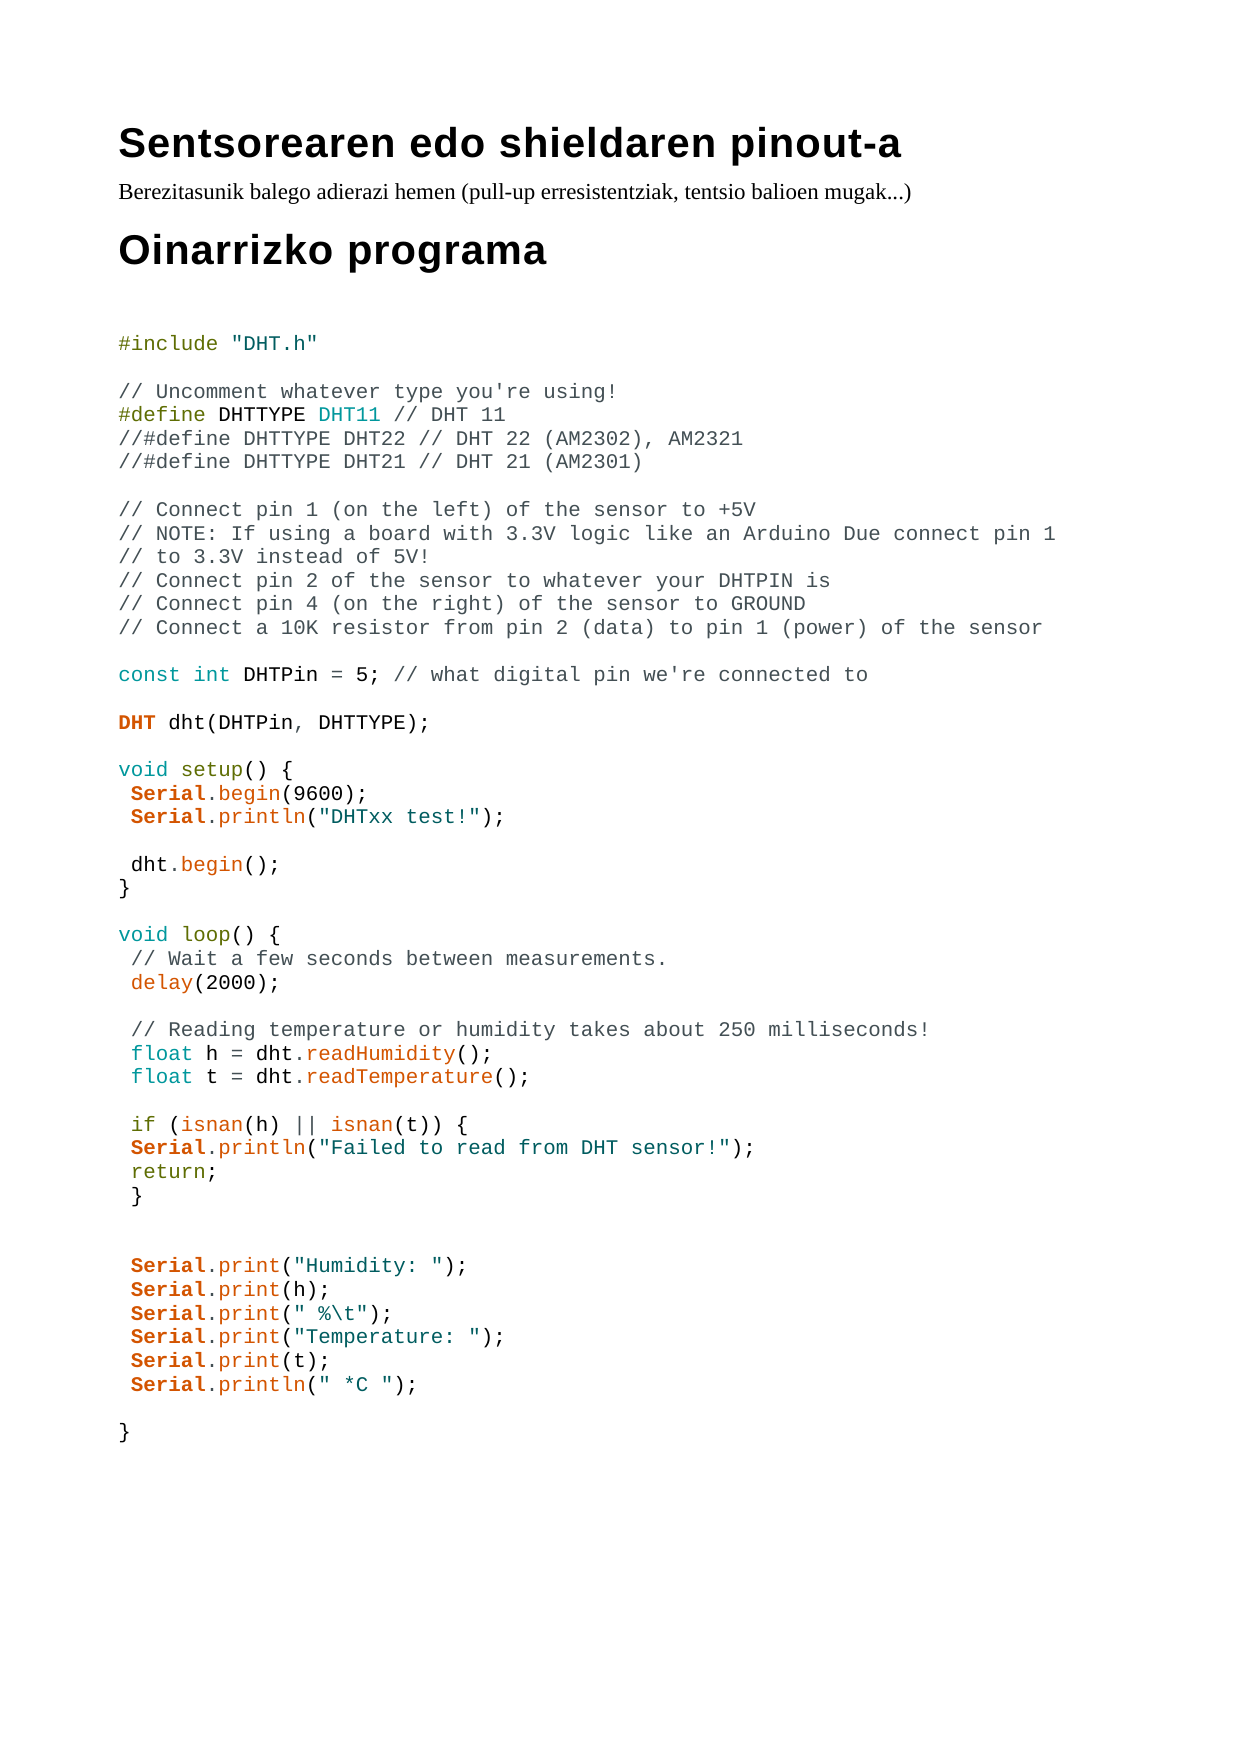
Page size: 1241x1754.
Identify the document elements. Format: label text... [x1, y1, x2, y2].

text Serial.println(" *C "); [118, 1374, 1122, 1397]
text delay(2000); [118, 972, 1122, 995]
text return; [118, 1161, 1122, 1184]
text // Connect a 10K resistor from pin 2 (data) to pin 1 (power) of the sensor [118, 617, 1122, 641]
text #include "DHT.h" [118, 333, 1122, 357]
text dht.begin(); [118, 853, 1122, 877]
text Serial.print(" %\t"); [118, 1303, 1122, 1326]
text Serial.print(t); [118, 1350, 1122, 1374]
text float t = dht.readTemperature(); [118, 1066, 1122, 1090]
text Serial.begin(9600); [118, 783, 1122, 806]
text void loop() { [118, 924, 1122, 948]
text Serial.println("DHTxx test!"); [118, 806, 1122, 830]
text // Connect pin 1 (on the left) of the sensor to +5V [118, 499, 1122, 522]
text // to 3.3V instead of 5V! [118, 546, 1122, 570]
text } [118, 1184, 1122, 1208]
text void setup() { [118, 759, 1122, 783]
text //#define DHTTYPE DHT21 // DHT 21 (AM2301) [118, 452, 1122, 475]
text //#define DHTTYPE DHT22 // DHT 22 (AM2302), AM2321 [118, 428, 1122, 452]
text if (isnan(h) || isnan(t)) { [118, 1114, 1122, 1137]
subtitle Sentsorearen edo shieldaren pinout-a [118, 118, 1122, 166]
text Serial.print("Temperature: "); [118, 1326, 1122, 1350]
text // Uncomment whatever type you're using! [118, 381, 1122, 404]
text // Connect pin 4 (on the right) of the sensor to GROUND [118, 593, 1122, 617]
text const int DHTPin = 5; // what digital pin we're connected to [118, 664, 1122, 688]
text #define DHTTYPE DHT11 // DHT 11 [118, 404, 1122, 428]
text // Wait a few seconds between measurements. [118, 948, 1122, 972]
text // NOTE: If using a board with 3.3V logic like an Arduino Due connect pin 1 [118, 522, 1122, 546]
text float h = dht.readHumidity(); [118, 1043, 1122, 1066]
text Berezitasunik balego adierazi hemen (pull-up erresistentziak, tentsio balioen mugak...) [118, 178, 1122, 204]
text } [118, 1421, 1122, 1445]
text Serial.println("Failed to read from DHT sensor!"); [118, 1137, 1122, 1161]
text Serial.print(h); [118, 1279, 1122, 1303]
text Serial.print("Humidity: "); [118, 1256, 1122, 1279]
text } [118, 877, 1122, 901]
subtitle Oinarrizko programa [118, 226, 1122, 274]
text // Connect pin 2 of the sensor to whatever your DHTPIN is [118, 570, 1122, 593]
text // Reading temperature or humidity takes about 250 milliseconds! [118, 1019, 1122, 1043]
text DHT dht(DHTPin, DHTTYPE); [118, 712, 1122, 735]
